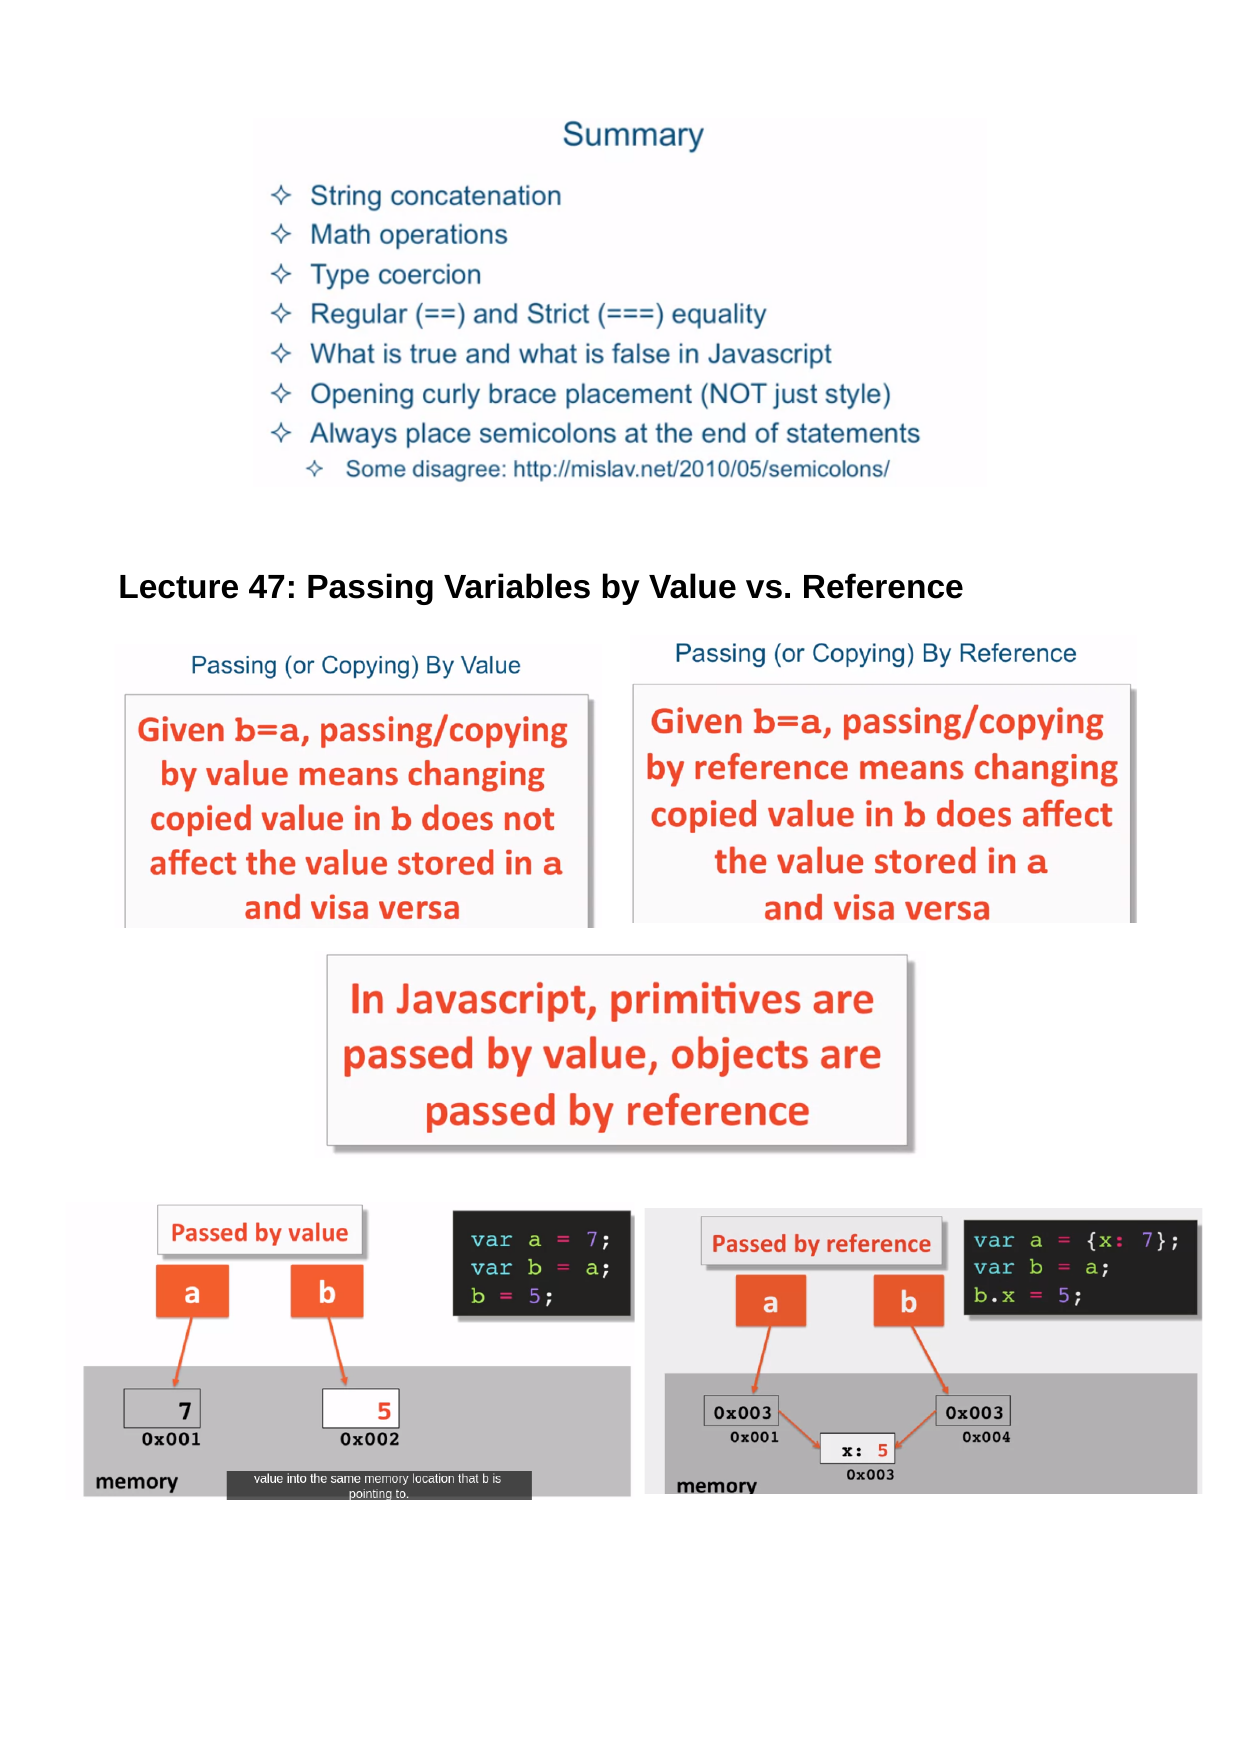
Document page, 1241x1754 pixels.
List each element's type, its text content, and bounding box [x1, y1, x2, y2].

picture [630, 635, 1138, 923]
picture [314, 951, 926, 1158]
picture [65, 1202, 635, 1500]
picture [644, 1208, 1203, 1494]
picture [114, 644, 603, 928]
picture [253, 118, 988, 487]
subtitle Lecture 47: Passing Variables by Value vs. Reference [118, 567, 1122, 606]
